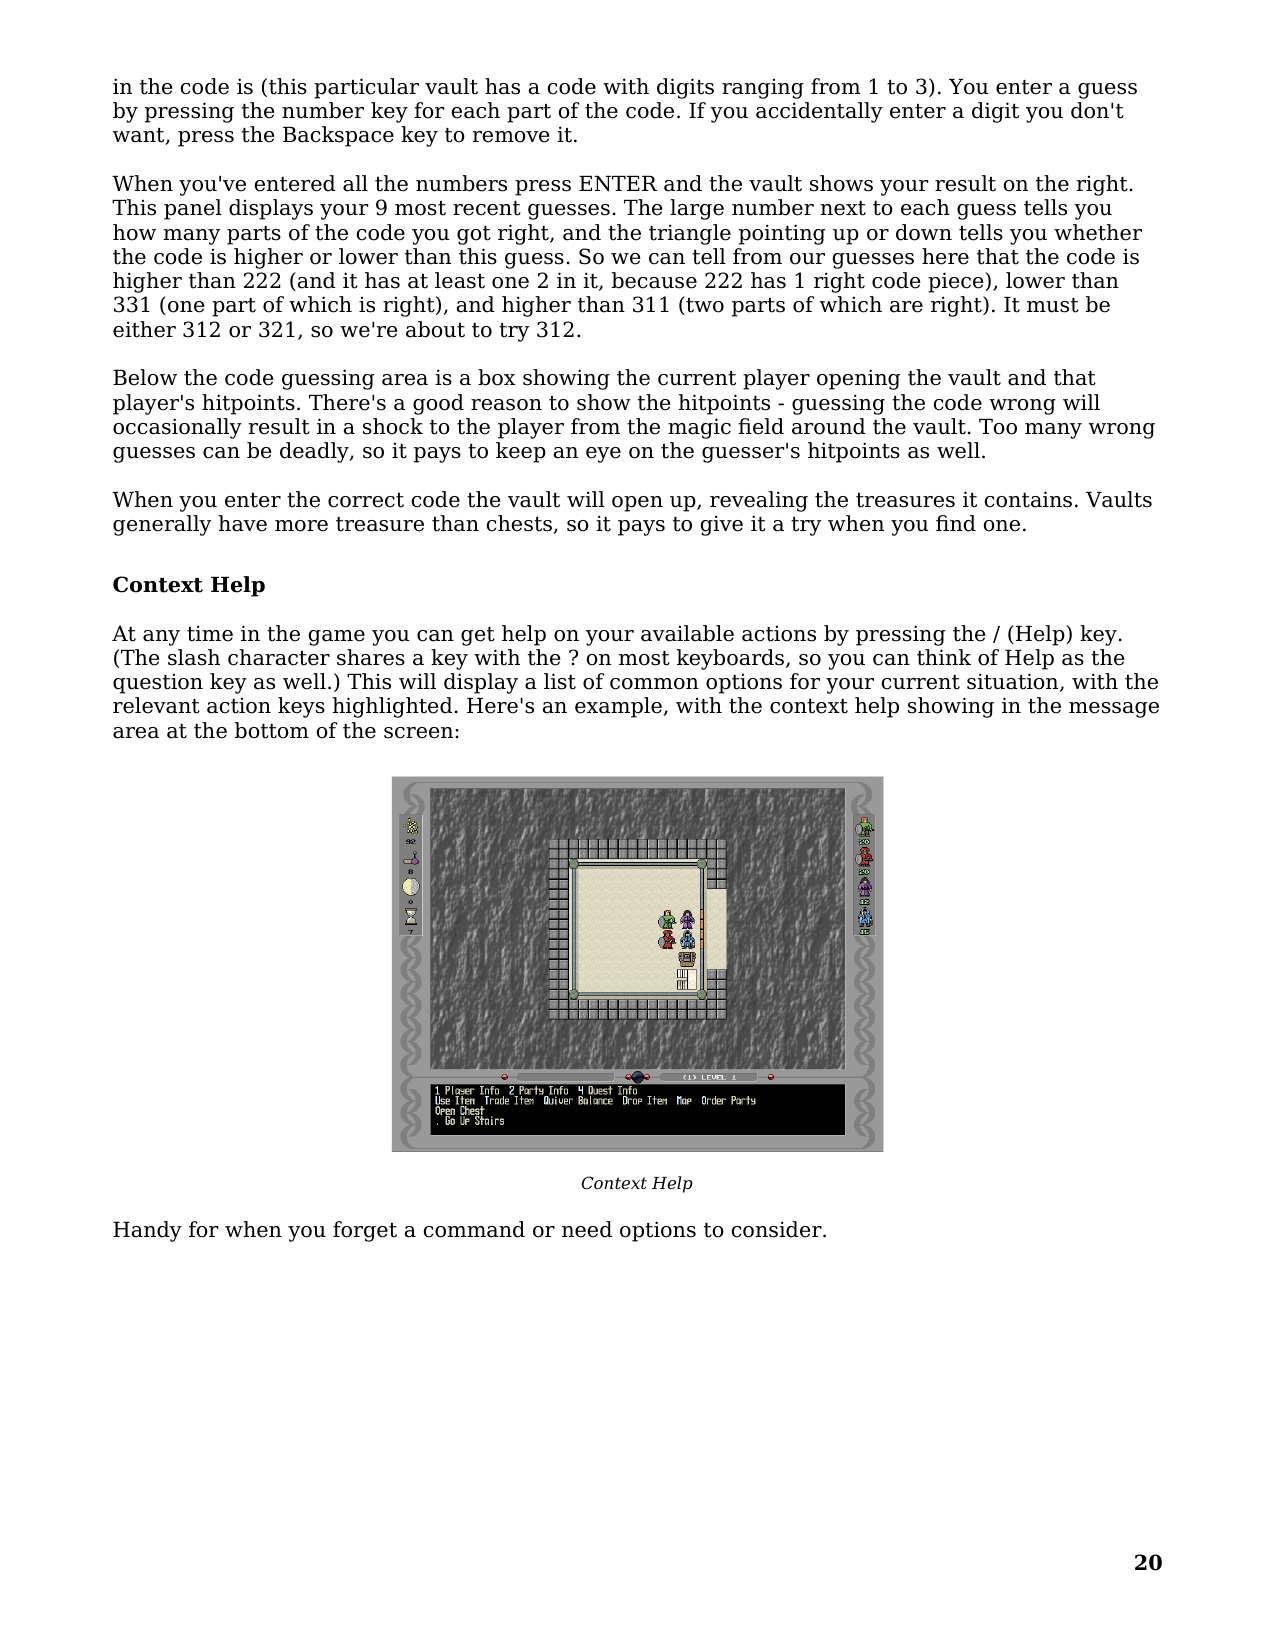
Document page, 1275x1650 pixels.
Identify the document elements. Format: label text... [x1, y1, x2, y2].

text occasionally result in a shock to the player from the magic field around the vault. Too many wrong guesses can be deadly, so it pays to keep an eye on the guesser's hitpoints as well. [112, 415, 1162, 463]
text When you enter the correct code the vault will open up, revealing the treasures it contains. Vaults generally have more treasure than chests, so it pays to give it a try when you find one. [112, 488, 1162, 536]
list Handy for when you forget a command or need options to consider. [112, 1218, 1162, 1242]
text in the code is (this particular vault has a code with digits ranging from 1 to 3). You enter a guess by pressing the number key for each part of the code. If you accidentally enter a digit you don't want, press the Backspace key to remove it. [112, 75, 1162, 148]
text Context Help [112, 1173, 1162, 1193]
subtitle Context Help [112, 573, 1162, 597]
picture [391, 776, 884, 1152]
text When you've entered all the numbers press ENTER and the vault shows your result on the right. This panel displays your 9 most recent guesses. The large number next to each guess tells you how many parts of the code you got right, and the triangle pointing up or down tells you whether the code is higher or lower than this guess. So we can tell from our guesses here that the code is higher than 222 (and it has at least one 2 in it, because 222 has 1 right code piece), lower than 331 (one part of which is right), and higher than 311 (two parts of which are right). It must be either 312 or 321, so we're about to try 312. [112, 172, 1162, 342]
text Below the code guessing area is a box showing the current player opening the vault and that player's hitpoints. There's a good reason to show the hitpoints - guessing the code wrong will [112, 366, 1162, 415]
text At any time in the game you can get help on your available actions by pressing the / (Help) key. (The slash character shares a key with the ? on most keyboards, so you can think of Help as the question key as well.) This will display a list of common options for your current situation, with the relevant action keys highlighted. Here's an example, with the context help showing in the message area at the bottom of the screen: [112, 622, 1162, 743]
